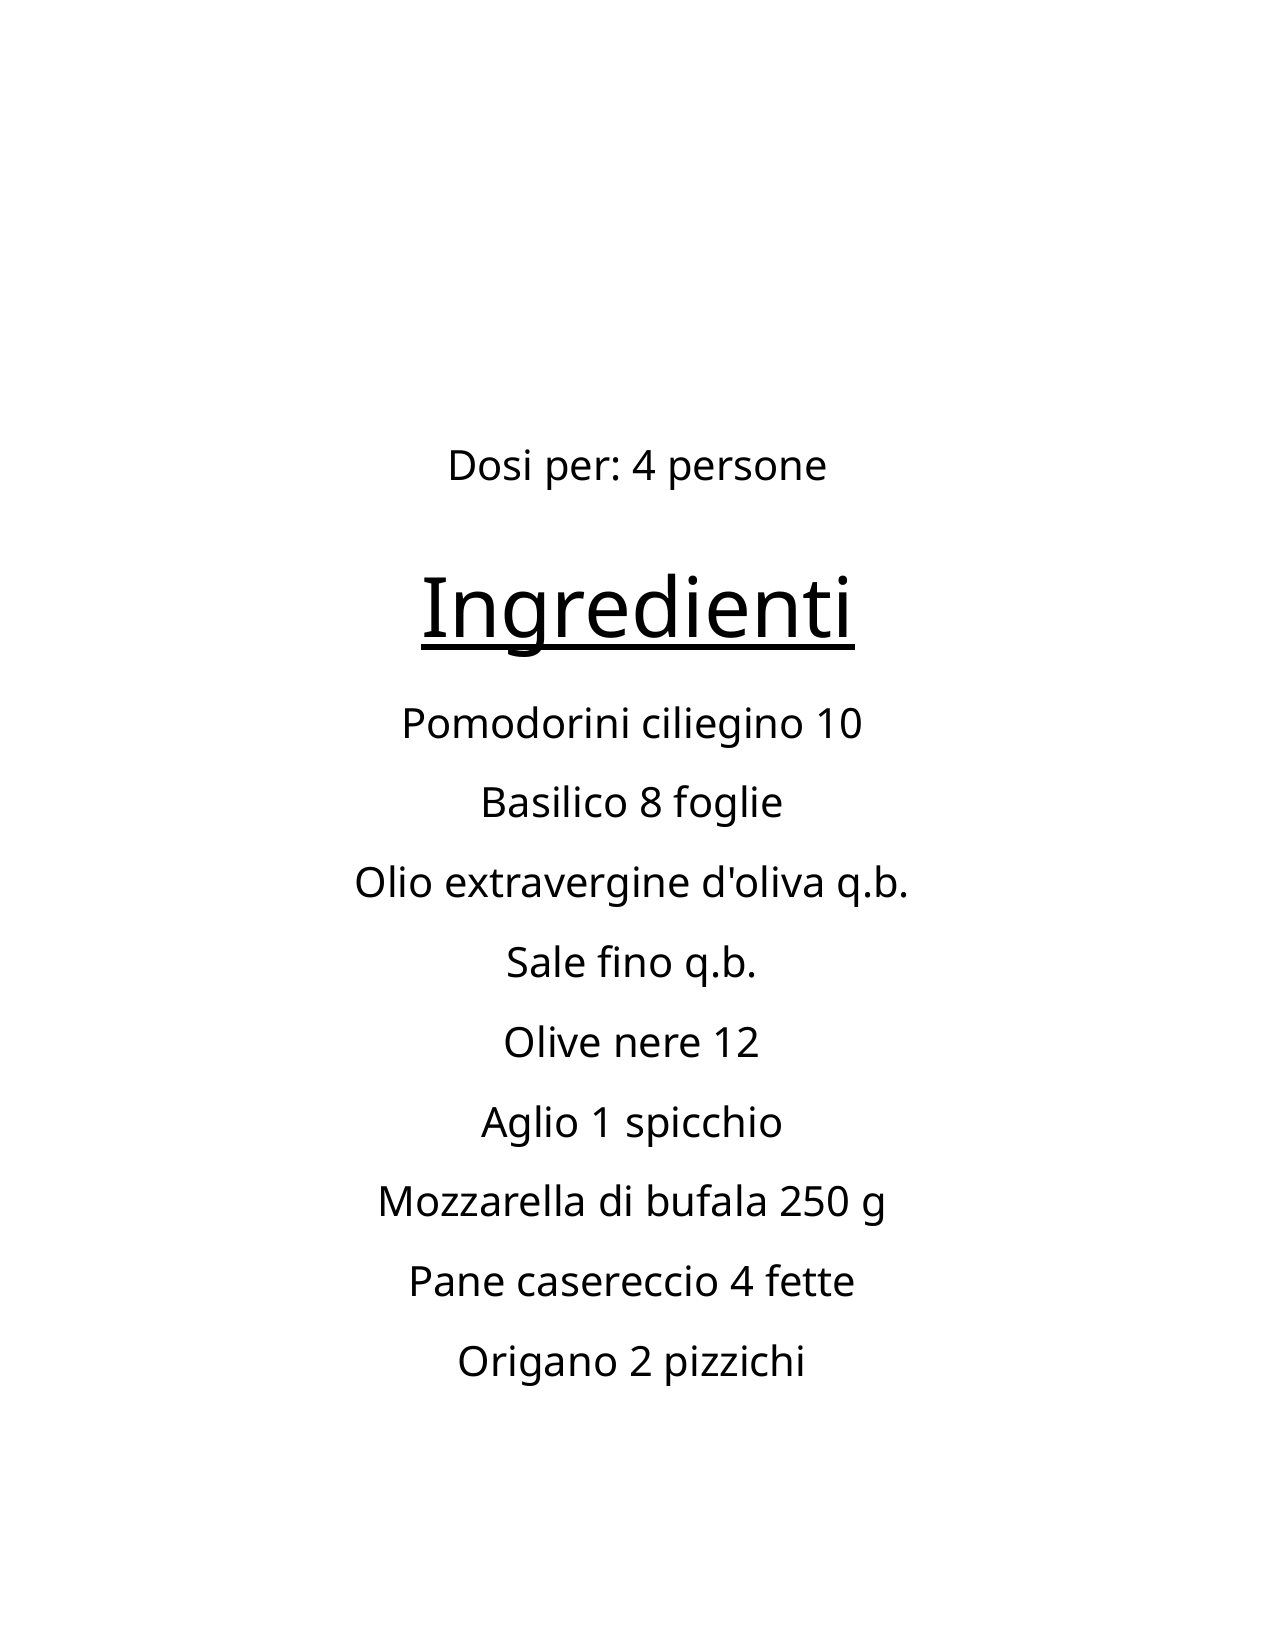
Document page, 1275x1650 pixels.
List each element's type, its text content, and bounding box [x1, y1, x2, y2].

text Olio extravergine d'oliva q.b. [150, 853, 1125, 910]
text Olive nere 12 [150, 1013, 1125, 1069]
text Ingredienti [150, 548, 1125, 662]
text Origano 2 pizzichi [150, 1332, 1125, 1389]
text Sale fino q.b. [150, 933, 1125, 990]
text Pane casereccio 4 fette [150, 1252, 1125, 1309]
text Aglio 1 spicchio [150, 1092, 1125, 1149]
text Basilico 8 foglie [150, 773, 1125, 830]
list Dosi per: 4 persone [150, 436, 1125, 492]
text Pomodorini ciliegino 10 [150, 693, 1125, 750]
text Mozzarella di bufala 250 g [150, 1172, 1125, 1229]
